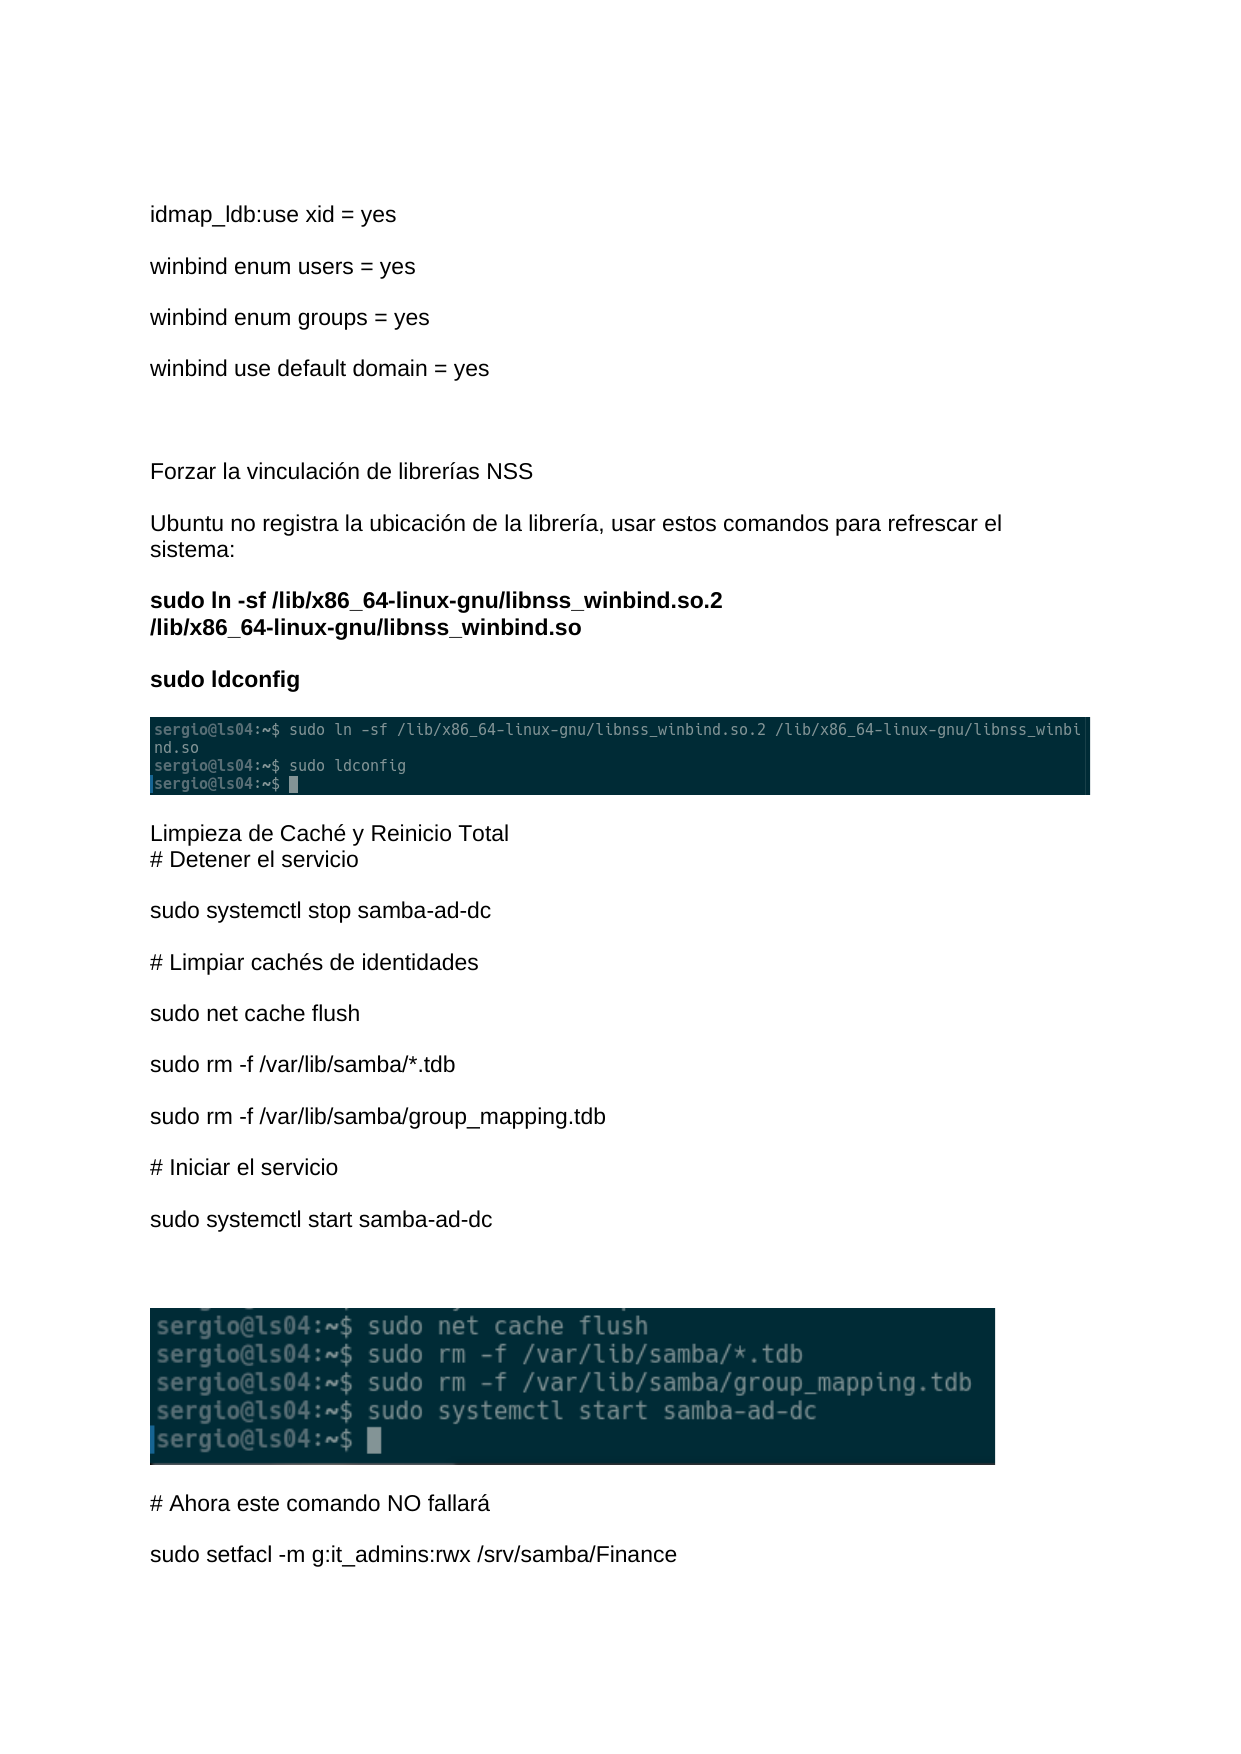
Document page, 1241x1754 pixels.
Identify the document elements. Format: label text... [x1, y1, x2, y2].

picture [904, 1377, 914, 1395]
picture [622, 1344, 633, 1362]
picture [622, 1321, 633, 1334]
picture [890, 1377, 900, 1391]
picture [791, 1377, 802, 1395]
picture [199, 1321, 210, 1339]
picture [440, 1405, 450, 1419]
picture [284, 1429, 310, 1447]
picture [721, 1405, 731, 1419]
picture [580, 1344, 590, 1364]
picture [227, 1429, 254, 1450]
picture [369, 1349, 379, 1362]
picture [383, 1405, 393, 1419]
picture [383, 1349, 393, 1362]
picture [721, 1372, 731, 1392]
picture [552, 1377, 562, 1391]
picture [439, 1321, 450, 1334]
picture [397, 1316, 407, 1334]
picture [171, 1434, 196, 1447]
picture [271, 1434, 281, 1447]
picture [651, 1377, 661, 1391]
picture [158, 1349, 168, 1362]
picture [496, 1321, 506, 1334]
text sudo rm -f /var/lib/samba/*.tdb [150, 1051, 1090, 1078]
text sudo setfacl -m g:it_admins:rwx /srv/samba/Finance [150, 1541, 1090, 1567]
picture [932, 1373, 942, 1391]
text Limpieza de Caché y Reinicio Total # Detener el servicio [150, 820, 1090, 872]
picture [608, 1321, 619, 1334]
picture [749, 1405, 759, 1419]
picture [538, 1377, 548, 1391]
picture [610, 1344, 618, 1362]
picture [397, 1401, 407, 1419]
picture [383, 1321, 393, 1334]
picture [777, 1377, 787, 1391]
picture [805, 1405, 815, 1419]
picture [791, 1401, 801, 1419]
picture [524, 1344, 534, 1364]
text sudo ln -sf /lib/x86_64-linux-gnu/libnss_winbind.so.2 /lib/x86_64-linux-gnu/libnss_winbind.so sudo ldconfig [150, 587, 1090, 693]
text sudo systemctl stop samba-ad-dc [150, 897, 1090, 924]
picture [271, 1405, 281, 1419]
picture [325, 1380, 339, 1386]
picture [199, 1405, 210, 1424]
picture [482, 1401, 492, 1419]
picture [237, 778, 242, 788]
picture [325, 1352, 339, 1358]
picture [325, 1437, 338, 1442]
picture [847, 1377, 858, 1395]
picture [284, 1344, 310, 1362]
picture [186, 1349, 196, 1362]
picture [524, 1372, 534, 1392]
picture [284, 1372, 310, 1391]
picture [735, 1377, 745, 1395]
picture [496, 1405, 521, 1419]
picture [367, 1427, 381, 1453]
text Ubuntu no registra la ubicación de la librería, usar estos comandos para refrescar el sistema: [150, 509, 1090, 562]
picture [496, 1372, 506, 1391]
picture [411, 1321, 422, 1334]
text # Limpiar cachés de identidades [150, 949, 1090, 975]
picture [227, 1344, 254, 1365]
picture [255, 1344, 267, 1362]
picture [693, 1344, 704, 1362]
picture [255, 1429, 267, 1447]
text idmap_ldb:use xid = yes [150, 201, 1090, 228]
picture [453, 1405, 464, 1424]
picture [594, 1316, 604, 1334]
picture [552, 1321, 563, 1334]
picture [441, 1349, 465, 1362]
text winbind use default domain = yes [150, 355, 1090, 382]
picture [186, 1377, 196, 1391]
picture [651, 1349, 661, 1362]
picture [255, 1372, 267, 1391]
picture [214, 1316, 225, 1334]
picture [594, 1401, 604, 1419]
picture [751, 1377, 759, 1391]
picture [610, 1372, 618, 1391]
picture [369, 1377, 379, 1391]
picture [341, 1372, 352, 1395]
picture [707, 1401, 718, 1419]
picture [325, 1324, 338, 1329]
picture [679, 1405, 704, 1419]
picture [237, 760, 242, 770]
picture [237, 724, 242, 734]
picture [397, 1344, 407, 1362]
picture [171, 1405, 196, 1419]
picture [636, 1344, 646, 1364]
picture [255, 1316, 267, 1334]
picture [341, 1316, 351, 1339]
picture [877, 1372, 886, 1391]
picture [158, 1405, 168, 1419]
picture [580, 1372, 590, 1392]
picture [624, 1405, 633, 1419]
picture [538, 1349, 548, 1362]
picture [284, 1401, 310, 1419]
picture [441, 1377, 465, 1391]
picture [946, 1372, 956, 1391]
picture [594, 1344, 604, 1362]
picture [763, 1401, 773, 1419]
picture [664, 1377, 690, 1391]
picture [214, 1429, 225, 1447]
picture [664, 1349, 690, 1362]
picture [818, 1377, 844, 1391]
picture [524, 1405, 534, 1419]
picture [171, 1377, 183, 1391]
picture [411, 1377, 422, 1391]
picture [214, 1401, 226, 1419]
picture [341, 1344, 352, 1367]
picture [568, 1349, 576, 1362]
picture [158, 1377, 168, 1391]
picture [580, 1405, 590, 1419]
picture [271, 1377, 281, 1391]
text sudo net cache flush [150, 1000, 1090, 1026]
picture [510, 1321, 520, 1334]
picture [383, 1377, 393, 1391]
picture [227, 1401, 254, 1422]
picture [595, 1372, 604, 1391]
picture [325, 1408, 339, 1414]
picture [552, 1401, 562, 1419]
text sudo rm -f /var/lib/samba/group_mapping.tdb [150, 1103, 1090, 1129]
picture [707, 1377, 717, 1391]
picture [538, 1316, 548, 1334]
picture [341, 1429, 351, 1452]
text Forzar la vinculación de librerías NSS [150, 458, 1090, 484]
picture [791, 1344, 802, 1362]
text sudo systemctl start samba-ad-dc [150, 1206, 1090, 1232]
picture [538, 1401, 548, 1419]
picture [468, 1405, 478, 1419]
text # Iniciar el servicio [150, 1154, 1090, 1181]
picture [636, 1316, 647, 1334]
picture [255, 1401, 267, 1419]
picture [150, 1426, 154, 1453]
picture [171, 1349, 183, 1362]
picture [496, 1344, 506, 1362]
picture [777, 1344, 787, 1362]
picture [199, 1349, 210, 1367]
picture [271, 1349, 281, 1362]
picture [341, 1401, 351, 1423]
picture [468, 1316, 478, 1334]
picture [411, 1349, 422, 1362]
text winbind enum users = yes [150, 253, 1090, 279]
picture [214, 1344, 226, 1362]
picture [158, 1321, 168, 1334]
picture [763, 1377, 773, 1391]
picture [735, 1347, 745, 1357]
picture [608, 1405, 619, 1419]
picture [637, 1401, 646, 1419]
picture [862, 1377, 872, 1395]
picture [369, 1405, 379, 1419]
picture [763, 1344, 773, 1362]
picture [227, 1316, 254, 1337]
picture [721, 1344, 731, 1364]
picture [199, 1434, 210, 1452]
picture [960, 1372, 971, 1391]
picture [707, 1349, 717, 1362]
picture [665, 1405, 675, 1419]
picture [199, 1377, 210, 1395]
picture [397, 1372, 407, 1391]
picture [622, 1372, 633, 1391]
text winbind enum groups = yes [150, 304, 1090, 330]
picture [290, 777, 297, 792]
picture [411, 1405, 422, 1419]
picture [552, 1349, 562, 1362]
picture [693, 1372, 704, 1391]
picture [453, 1321, 464, 1334]
picture [158, 1434, 168, 1447]
picture [369, 1321, 379, 1334]
picture [271, 1321, 281, 1334]
picture [227, 1373, 254, 1394]
picture [636, 1372, 646, 1392]
picture [284, 1316, 310, 1334]
picture [214, 1372, 226, 1391]
text # Ahora este comando NO fallará [150, 1489, 1090, 1516]
picture [171, 1321, 196, 1334]
picture [568, 1377, 576, 1391]
picture [524, 1321, 534, 1334]
picture [580, 1316, 590, 1334]
